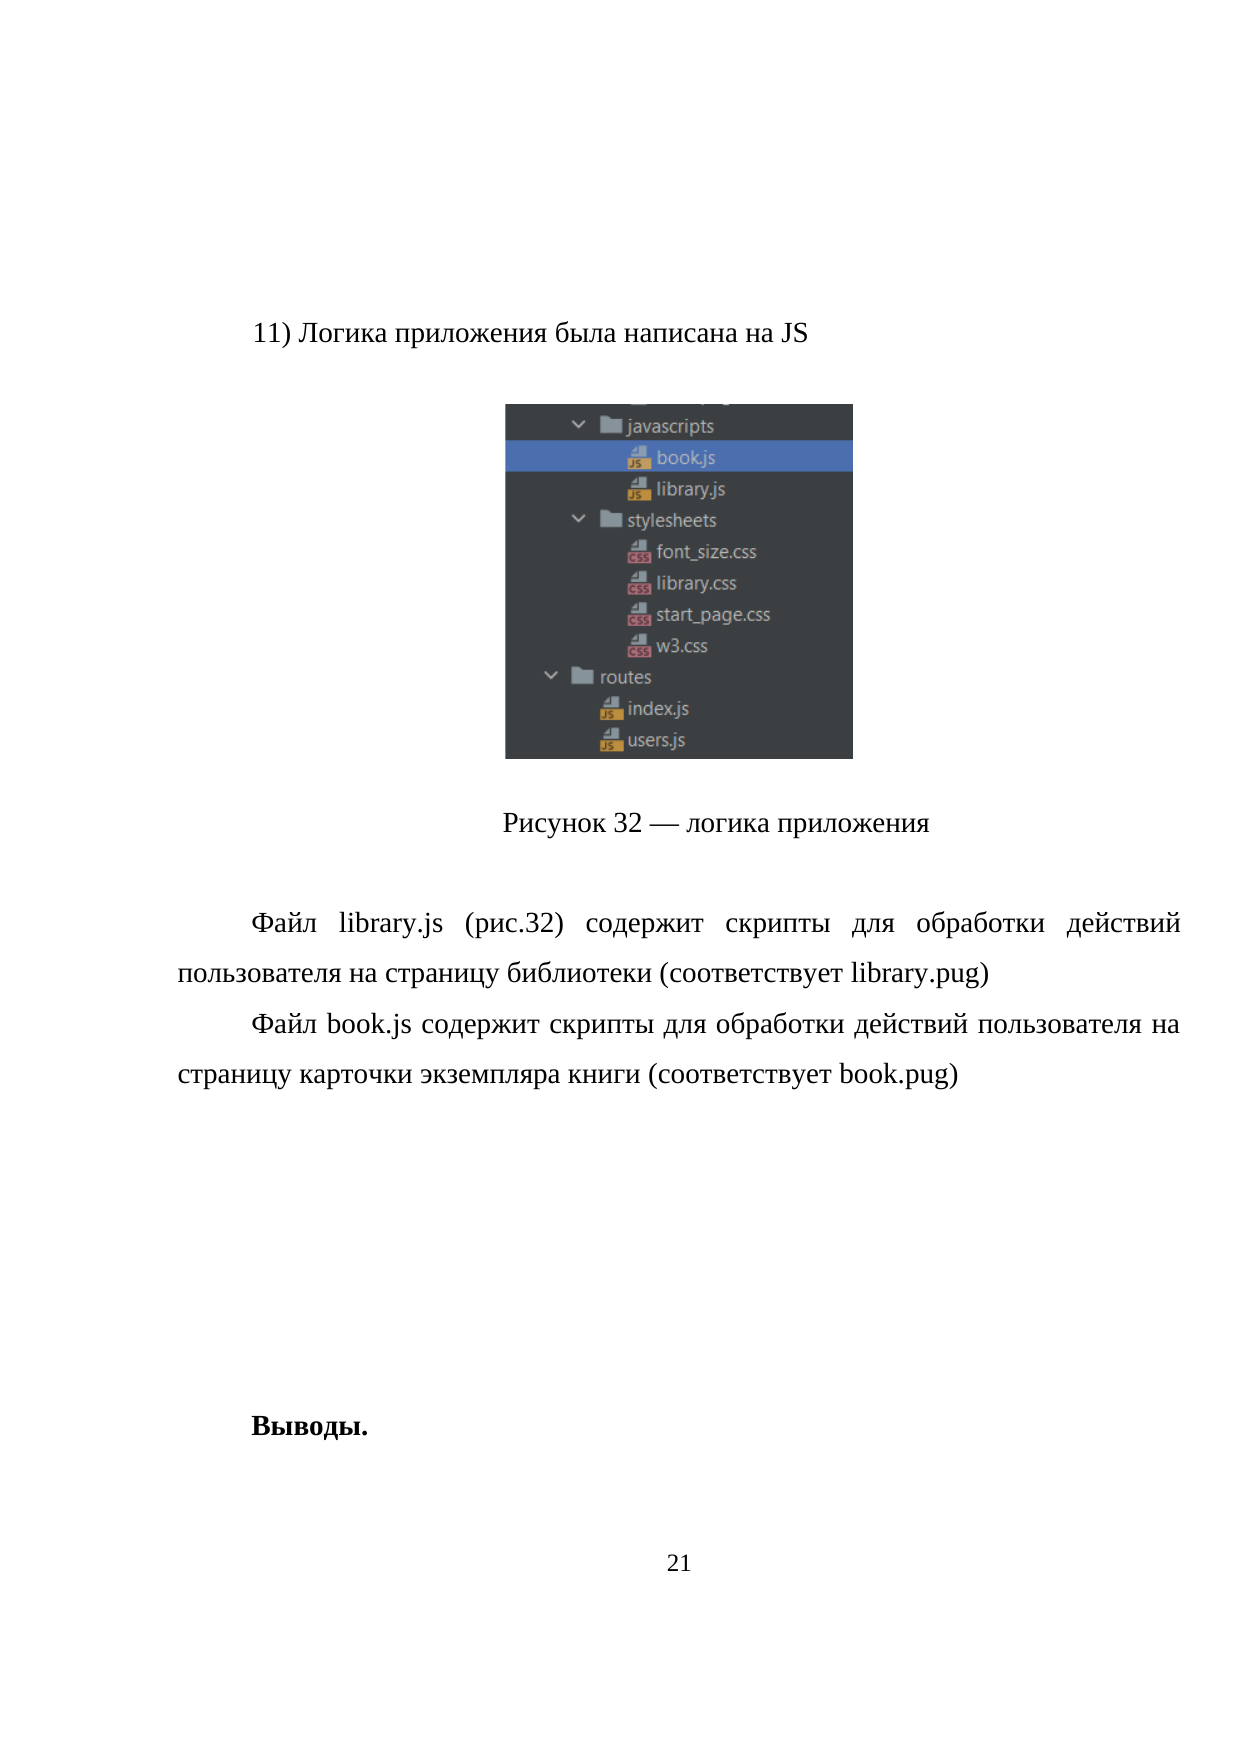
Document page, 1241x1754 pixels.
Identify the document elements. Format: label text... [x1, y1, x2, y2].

text 11) Логика приложения была написана на JS [177, 316, 1181, 349]
text Файл library.js (рис.32) содержит скрипты для обработки действий пользователя на страницу библиотеки (соответствует library.pug) [177, 905, 1181, 989]
text Рисунок 32 — логика приложения [177, 805, 1181, 838]
text Файл book.js содержит скрипты для обработки действий пользователя на страницу карточки экземпляра книги (соответствует book.pug) [177, 1006, 1181, 1090]
text Выводы. [177, 1408, 1181, 1442]
picture [505, 404, 853, 759]
